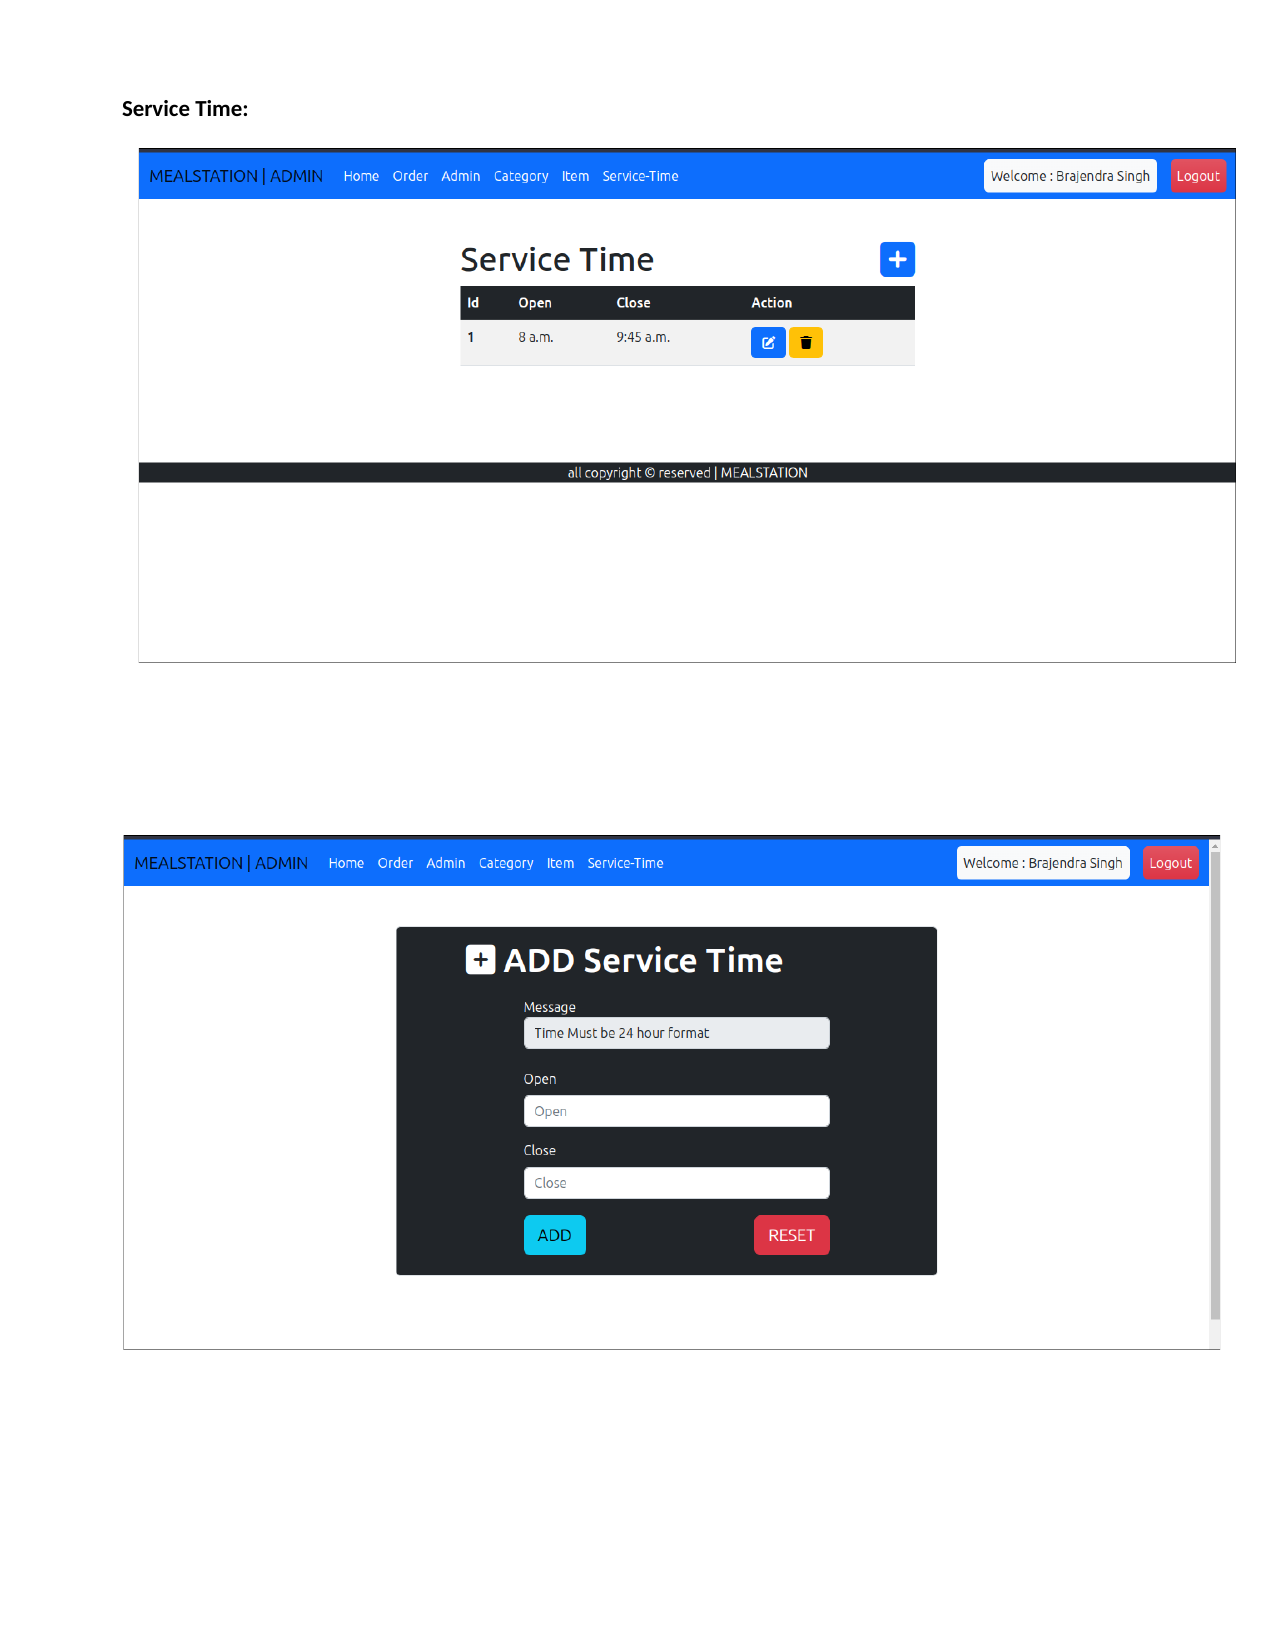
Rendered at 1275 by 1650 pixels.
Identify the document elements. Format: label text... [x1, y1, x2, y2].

picture [138, 148, 1236, 663]
text Service Time: [122, 94, 1219, 122]
picture [123, 835, 1221, 1350]
